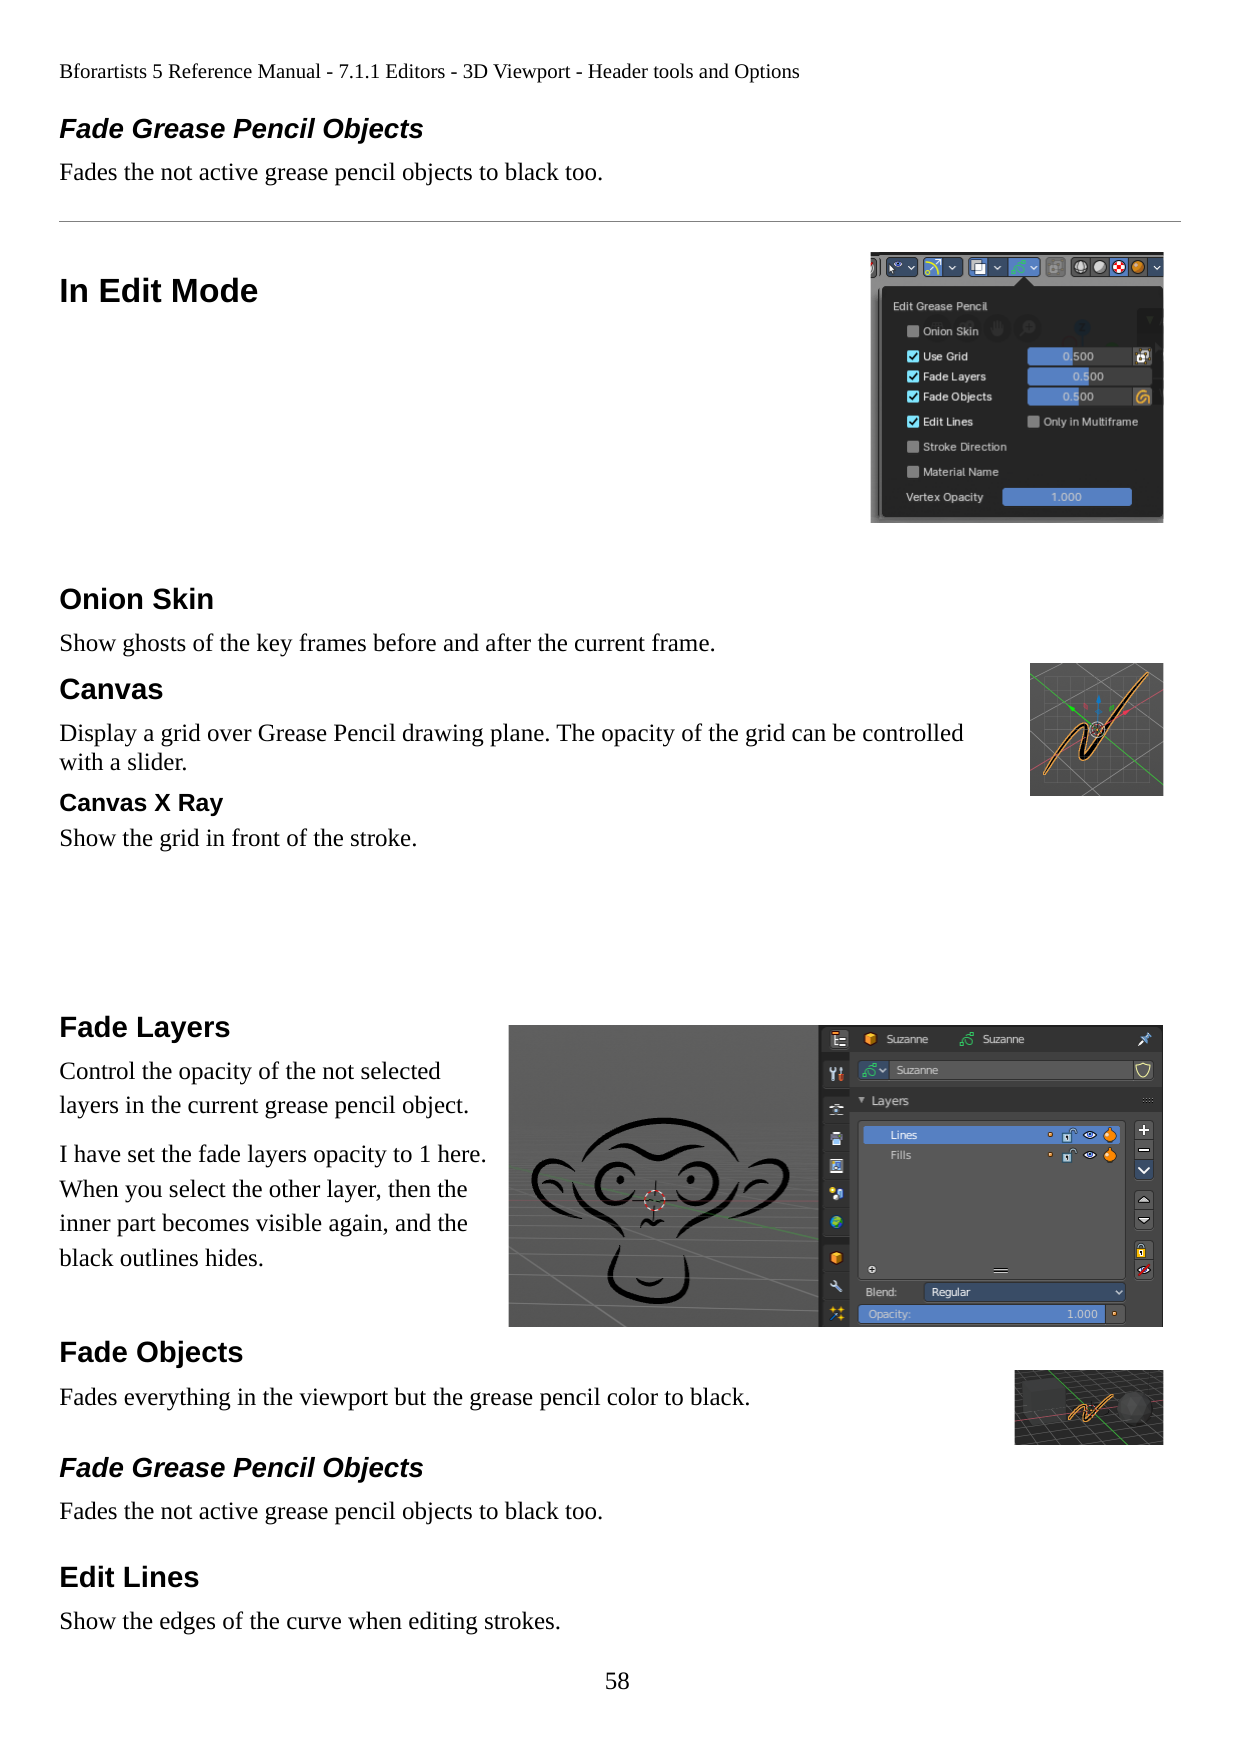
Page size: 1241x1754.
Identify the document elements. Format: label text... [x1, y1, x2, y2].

text Display a grid over Grease Pencil drawing plane. The opacity of the grid can be controlled with a slider. [59, 718, 1030, 775]
text Control the opacity of the not selected layers in the current grease pencil object. [59, 1056, 508, 1119]
picture [1030, 663, 1164, 796]
text Show the grid in front of the stroke. [59, 823, 1181, 851]
text Show the edges of the curve when editing strokes. [59, 1606, 1181, 1635]
text Fades everything in the viewport but the grease pencil color to black. [59, 1382, 1014, 1410]
subtitle Canvas X Ray [59, 788, 1181, 816]
picture [508, 1025, 1164, 1327]
text Fades the not active grease pencil objects to black too. [59, 1496, 1181, 1525]
subtitle [1164, 672, 1181, 705]
picture [870, 252, 1164, 523]
subtitle Fade Objects [59, 1335, 1181, 1369]
subtitle Edit Lines [59, 1560, 1181, 1593]
text I have set the fade layers opacity to 1 here. When you select the other layer, then the inner part becomes visible again, and the black outlines hides. [59, 1139, 508, 1272]
subtitle Onion Skin [59, 582, 1181, 616]
subtitle Fade Layers [59, 1010, 1181, 1043]
subtitle In Edit Mode [59, 271, 870, 310]
picture [1014, 1370, 1164, 1445]
subtitle Canvas [59, 672, 1030, 705]
subtitle Fade Grease Pencil Objects [59, 1452, 1181, 1483]
text Show ghosts of the key frames before and after the current frame. [59, 628, 1181, 657]
subtitle [1164, 271, 1181, 310]
text Fades the not active grease pencil objects to black too. [59, 157, 1181, 186]
subtitle Fade Grease Pencil Objects [59, 113, 1181, 144]
